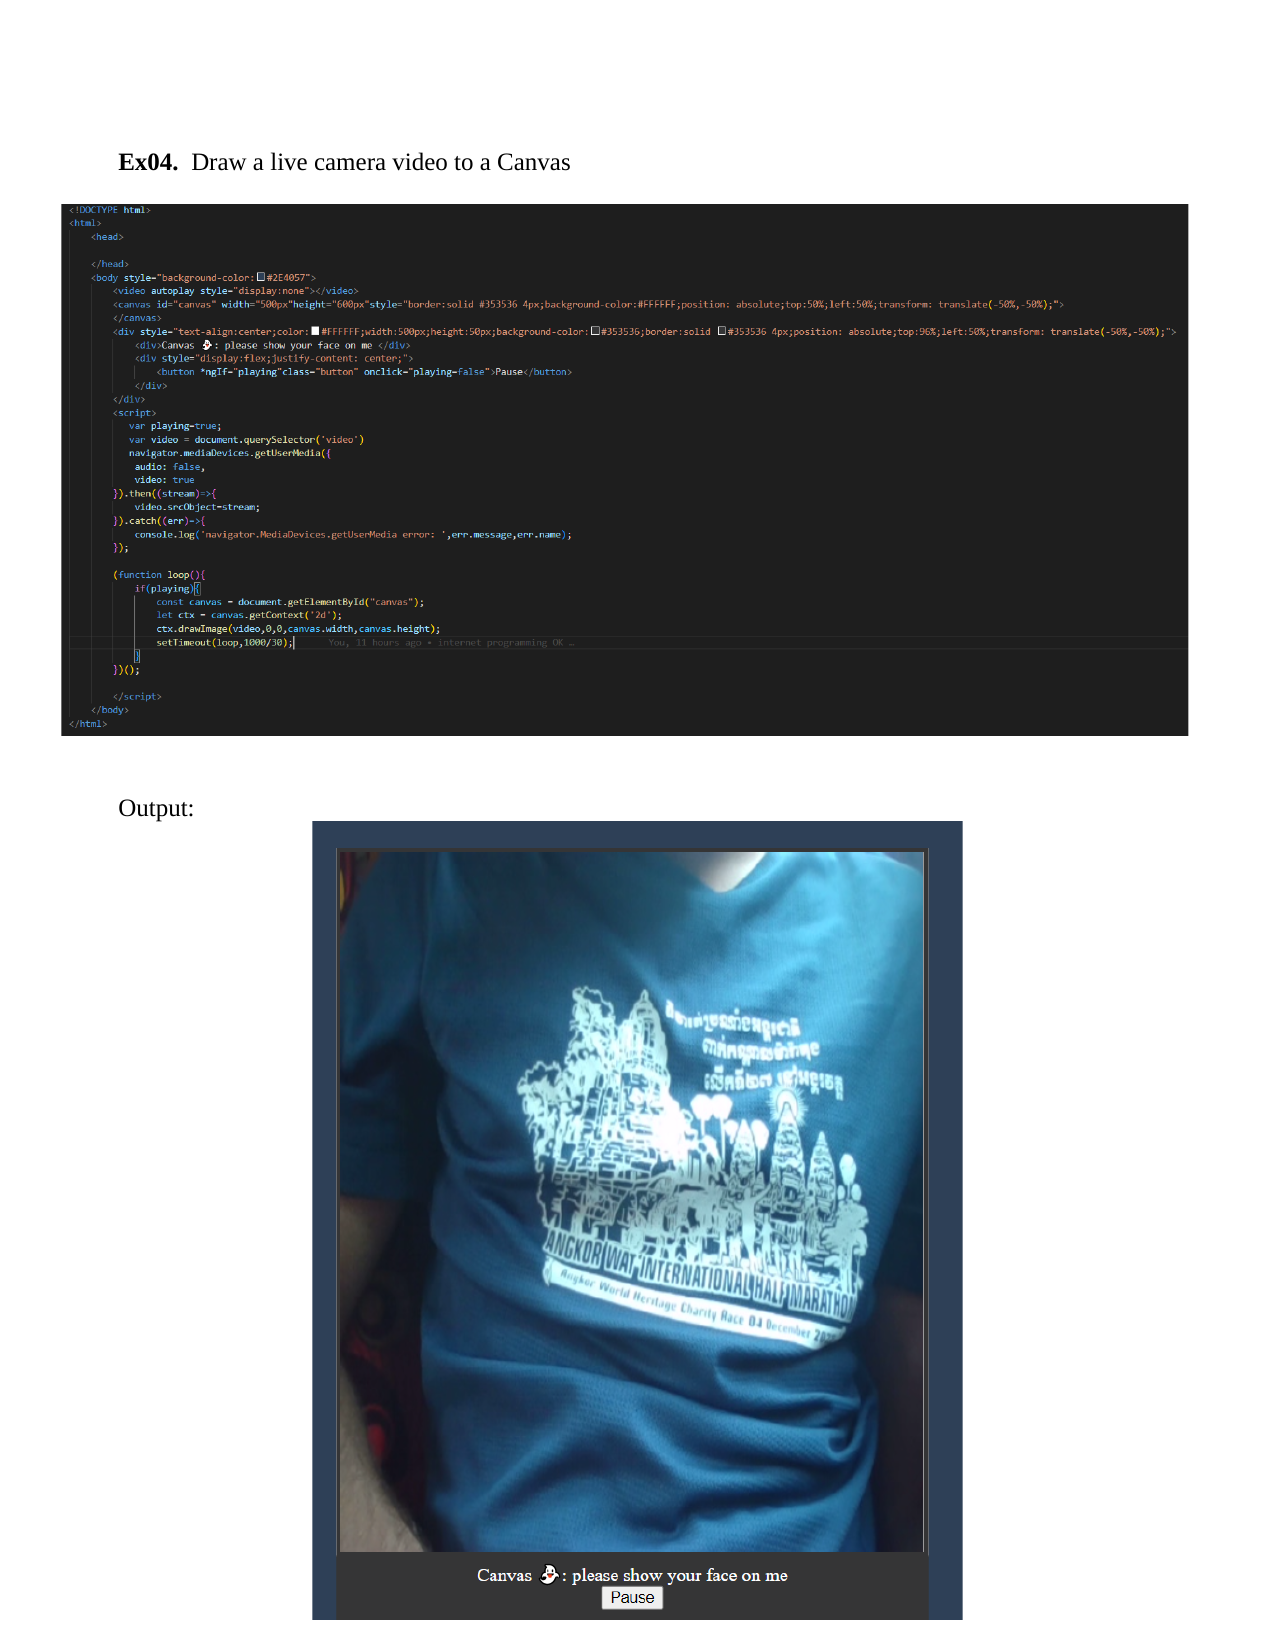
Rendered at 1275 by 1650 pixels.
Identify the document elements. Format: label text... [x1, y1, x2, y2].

picture [61, 204, 1189, 736]
text Ex04. Draw a live camera video to a Canvas [118, 147, 1157, 176]
text Output: [118, 793, 1157, 821]
picture [312, 821, 963, 1620]
